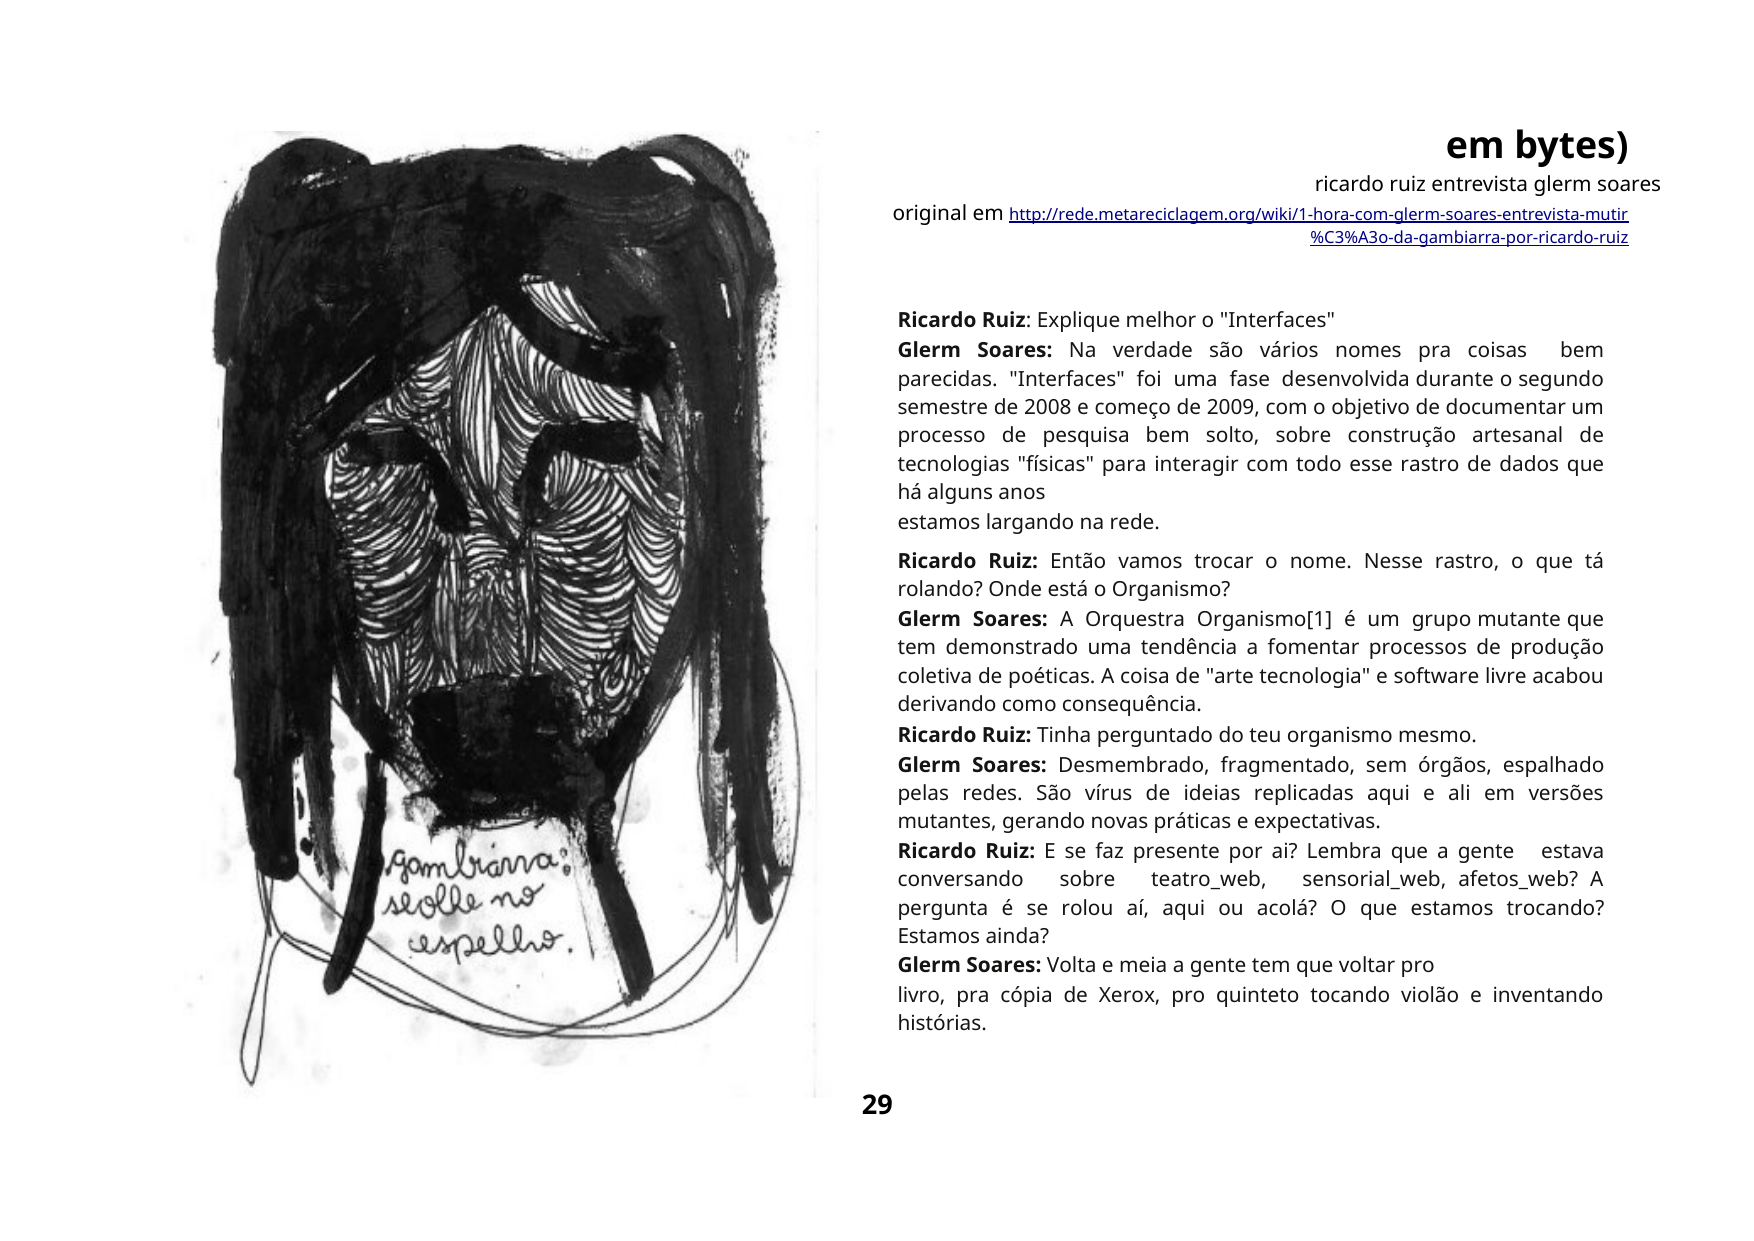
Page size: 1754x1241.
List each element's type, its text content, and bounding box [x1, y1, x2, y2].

text Glerm Soares: Desmembrado, fragmentado, sem órgãos, espalhado pelas redes. São vírus de ideias replicadas aqui e ali em versões mutantes, gerando novas práticas e expectativas. [897, 750, 1605, 835]
text Ricardo Ruiz: Então vamos trocar o nome. Nesse rastro, o que tá rolando? Onde está o Organismo? [897, 546, 1605, 603]
text Glerm Soares: Na verdade são vários nomes pra coisas bem parecidas. "Interfaces" foi uma fase desenvolvida durante o segundo semestre de 2008 e começo de 2009, com o objetivo de documentar um processo de pesquisa bem solto, sobre construção artesanal de tecnologias "físicas" para interagir com todo esse rastro de dados que há alguns anos [897, 335, 1605, 506]
text Glerm Soares: Volta e meia a gente tem que voltar pro [897, 951, 1605, 979]
text livro, pra cópia de Xerox, pro quinteto tocando violão e inventando histórias. [897, 980, 1605, 1037]
text ricardo ruiz entrevista glerm soares [864, 169, 1661, 198]
text Ricardo Ruiz: E se faz presente por ai? Lembra que a gente estava conversando sobre teatro_web, sensorial_web, afetos_web? A pergunta é se rolou aí, aqui ou acolá? O que estamos trocando? Estamos ainda? [897, 836, 1605, 949]
text original em http://rede.metareciclagem.org/wiki/1-hora-com-glerm-soares-entrevista-mutir%C3%A3o-da-gambiarra-por-ricardo-ruiz [866, 198, 1628, 249]
text Glerm Soares: A Orquestra Organismo[1] é um grupo mutante que tem demonstrado uma tendência a fomentar processos de produção coletiva de poéticas. A coisa de "arte tecnologia" e software livre acabou derivando como consequência. [897, 604, 1605, 718]
text em bytes) [864, 118, 1628, 169]
text Ricardo Ruiz: Tinha perguntado do teu organismo mesmo. [897, 720, 1605, 748]
picture [157, 131, 836, 1098]
text Ricardo Ruiz: Explique melhor o "Interfaces" [897, 306, 1605, 334]
text estamos largando na rede. [897, 507, 1605, 536]
